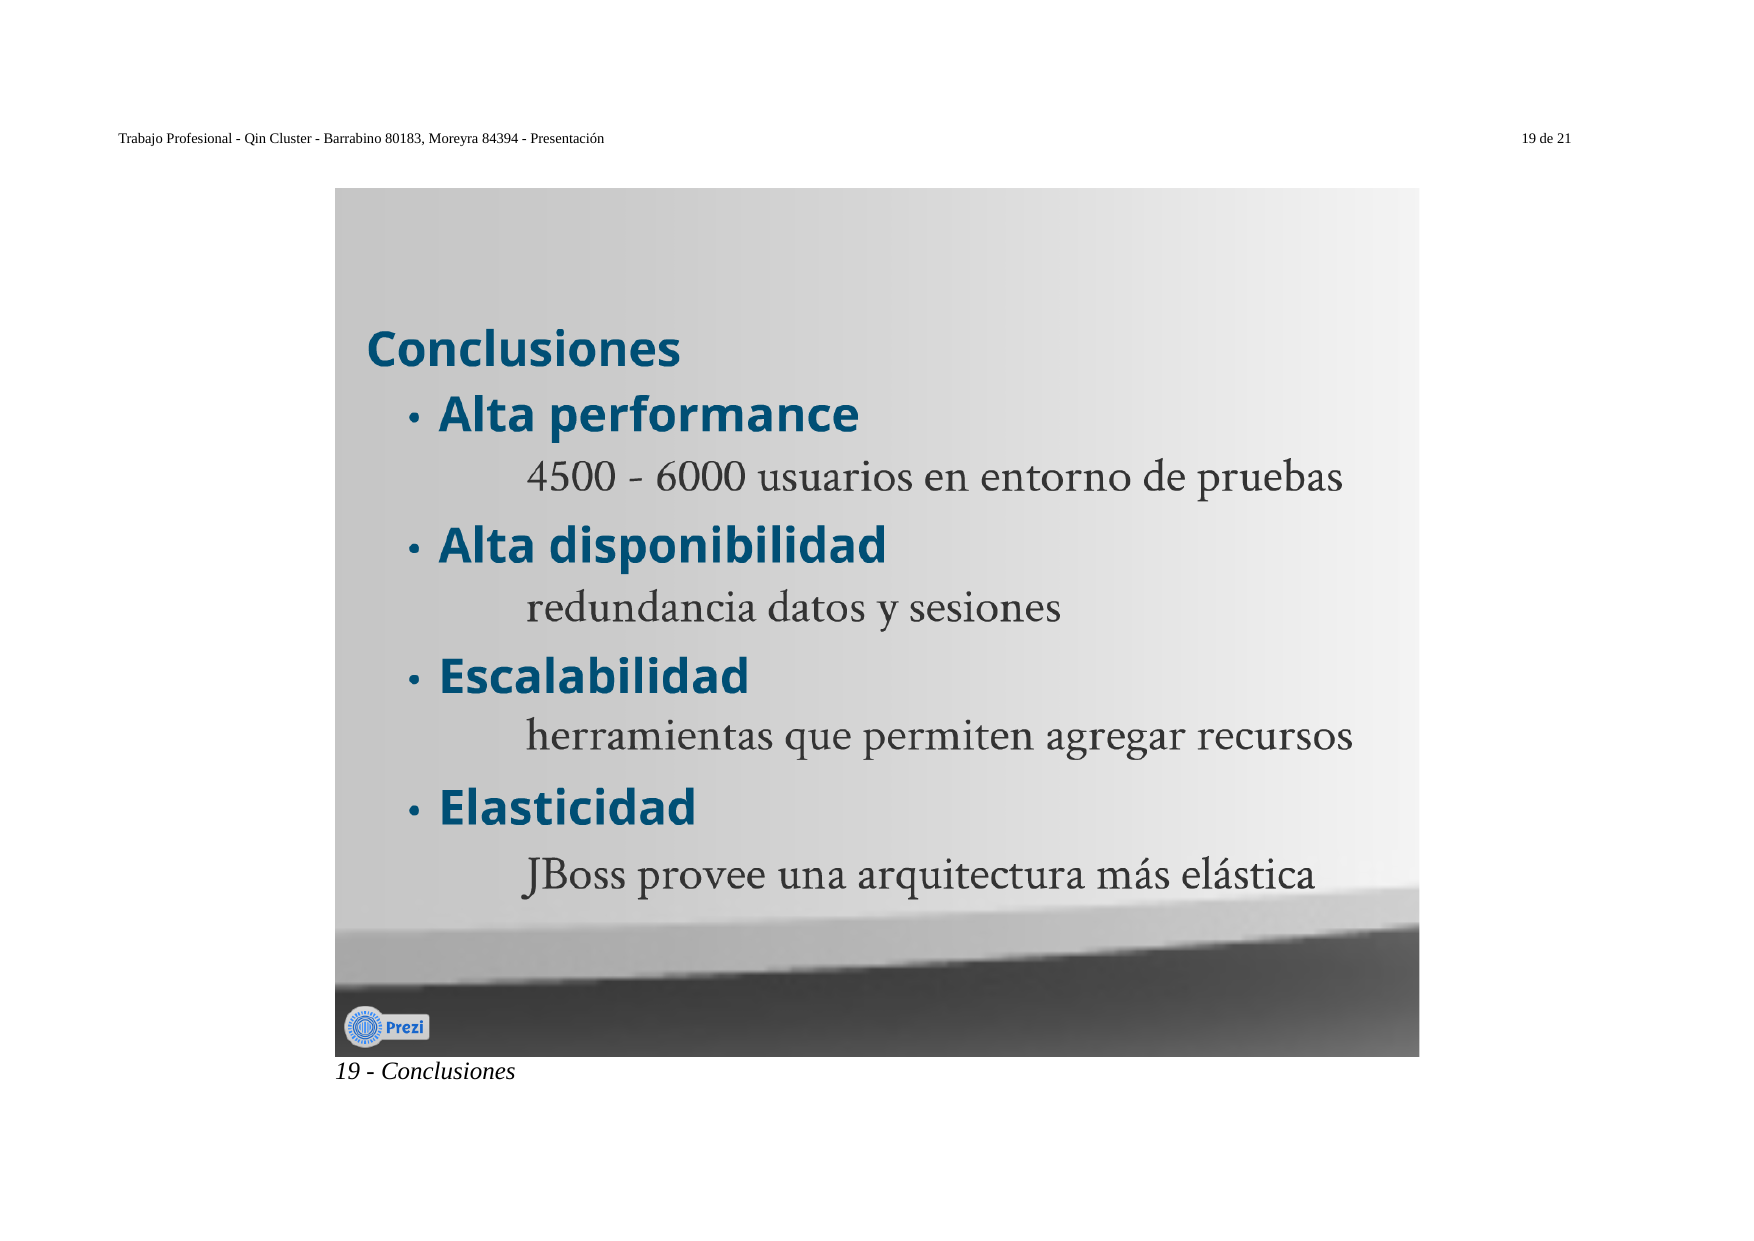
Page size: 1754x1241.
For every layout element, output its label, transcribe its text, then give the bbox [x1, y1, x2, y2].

picture [335, 188, 1420, 1057]
text 19 - Conclusiones [335, 1057, 1419, 1085]
